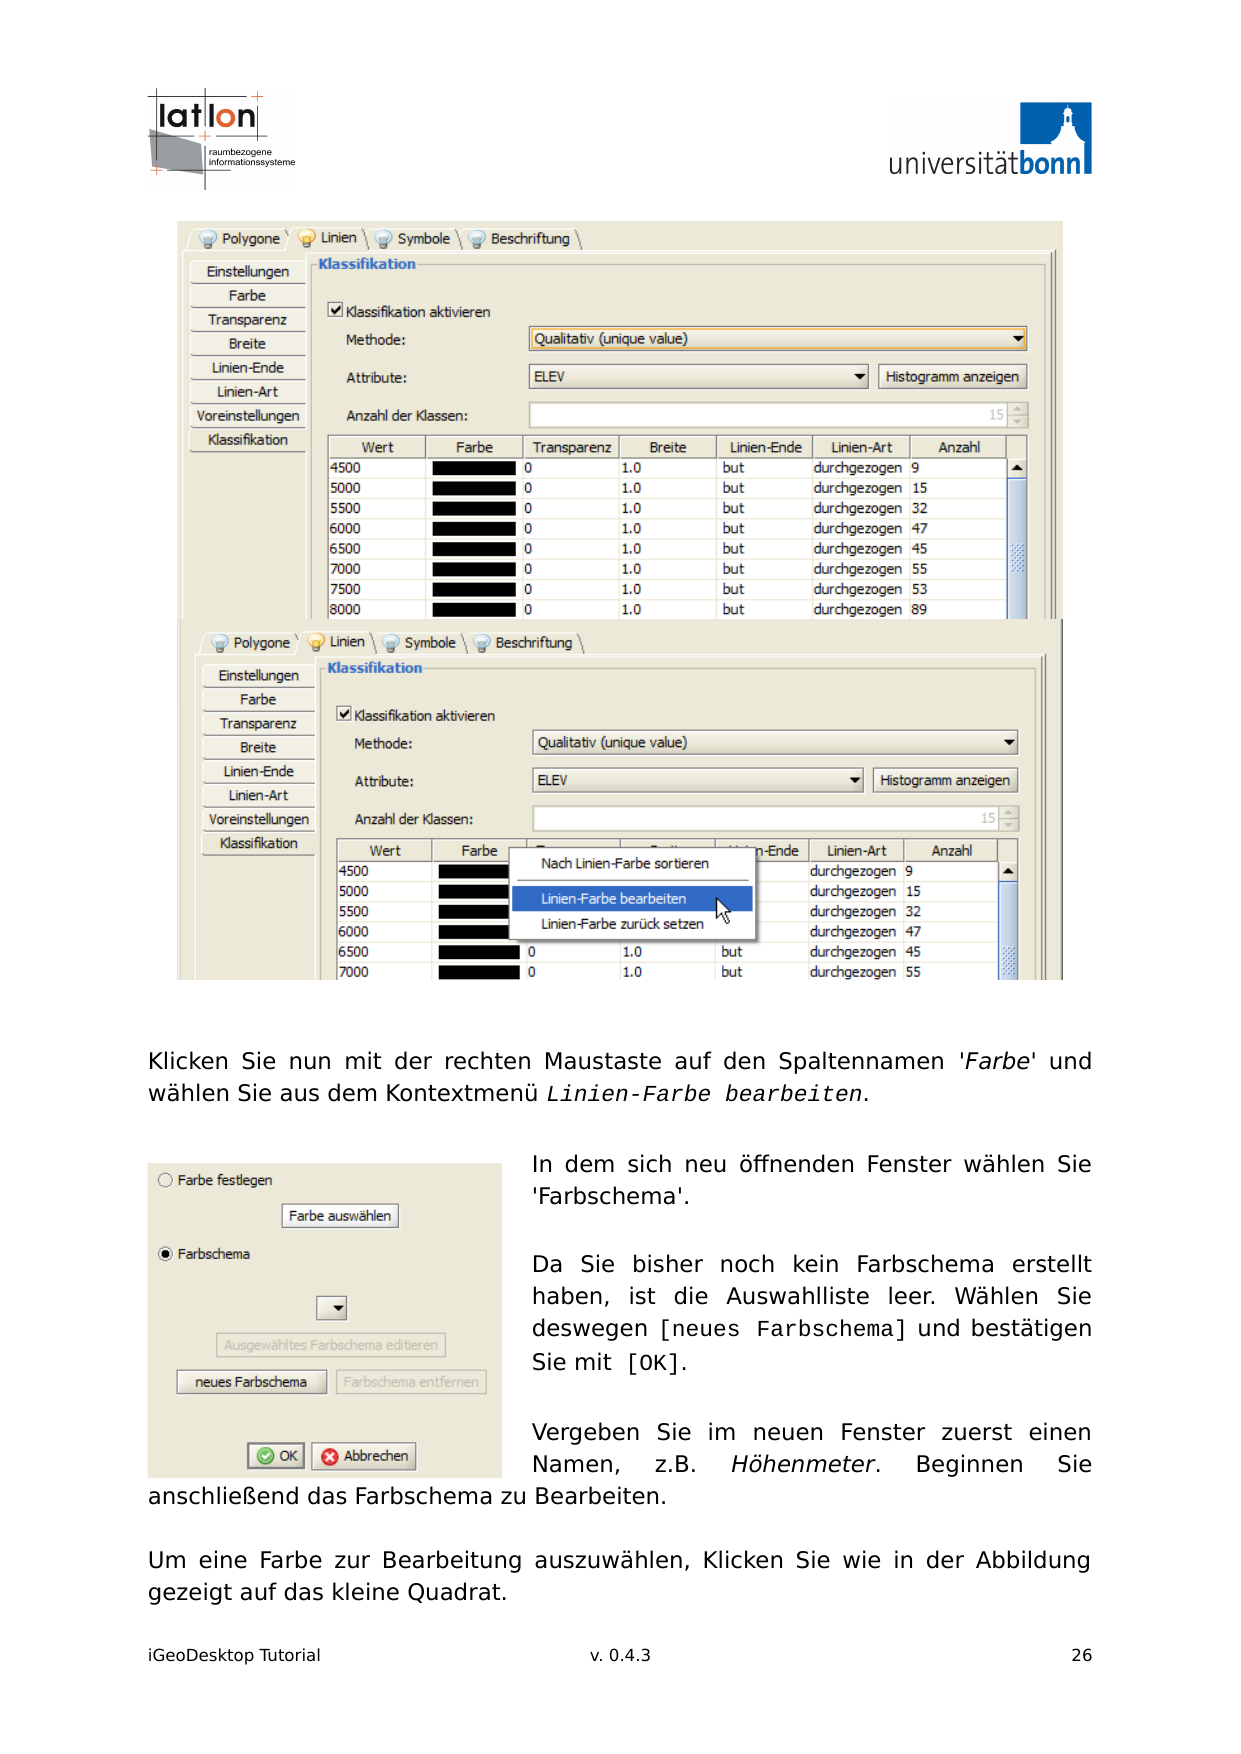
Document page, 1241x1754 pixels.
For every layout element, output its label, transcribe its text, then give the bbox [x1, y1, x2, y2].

picture [177, 221, 1063, 980]
text Da Sie bisher noch kein Farbschema erstellt haben, ist die Auswahlliste leer. Wählen Sie deswegen [neues Farbschema] und bestätigen Sie mit [OK]. [503, 1252, 1092, 1377]
text Vergeben Sie im neuen Fenster zuerst einen Namen, z.B. Höhenmeter. Beginnen Sie anschließend das Farbschema zu Bearbeiten. Um eine Farbe zur Bearbeitung auszuwählen, Klicken Sie wie in der Abbildung gezeigt auf das kleine Quadrat. [148, 1419, 1092, 1606]
picture [147, 1163, 503, 1478]
text Klicken Sie nun mit der rechten Maustaste auf den Spaltennamen 'Farbe' und wählen Sie aus dem Kontextmenü Linien-Farbe bearbeiten. [148, 1048, 1092, 1109]
picture [147, 88, 295, 190]
picture [889, 102, 1093, 174]
text In dem sich neu öffnenden Fenster wählen Sie 'Farbschema'. [148, 1151, 1092, 1209]
